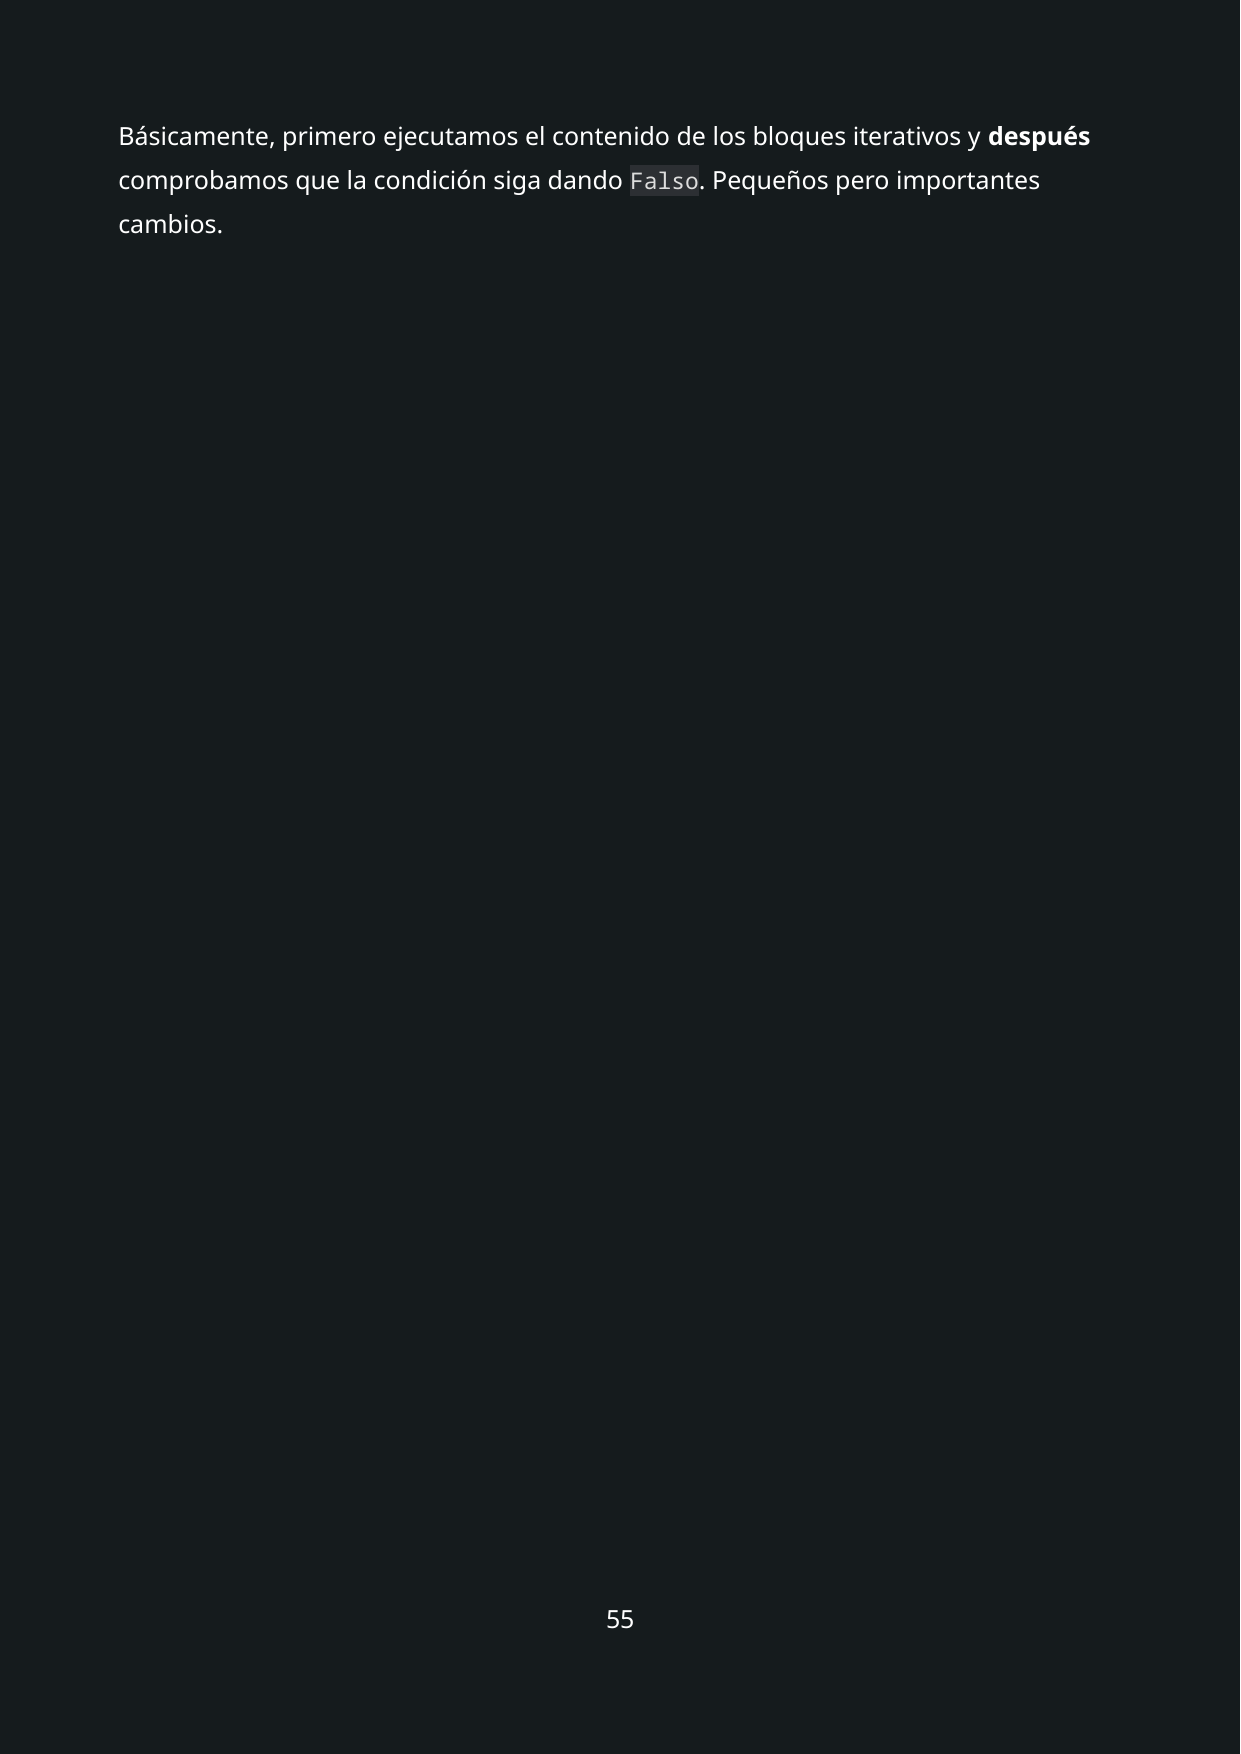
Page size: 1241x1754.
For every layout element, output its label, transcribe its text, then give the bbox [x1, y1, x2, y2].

text Básicamente, primero ejecutamos el contenido de los bloques iterativos y después comprobamos que la condición siga dando Falso. Pequeños pero importantes cambios. [118, 118, 1122, 241]
